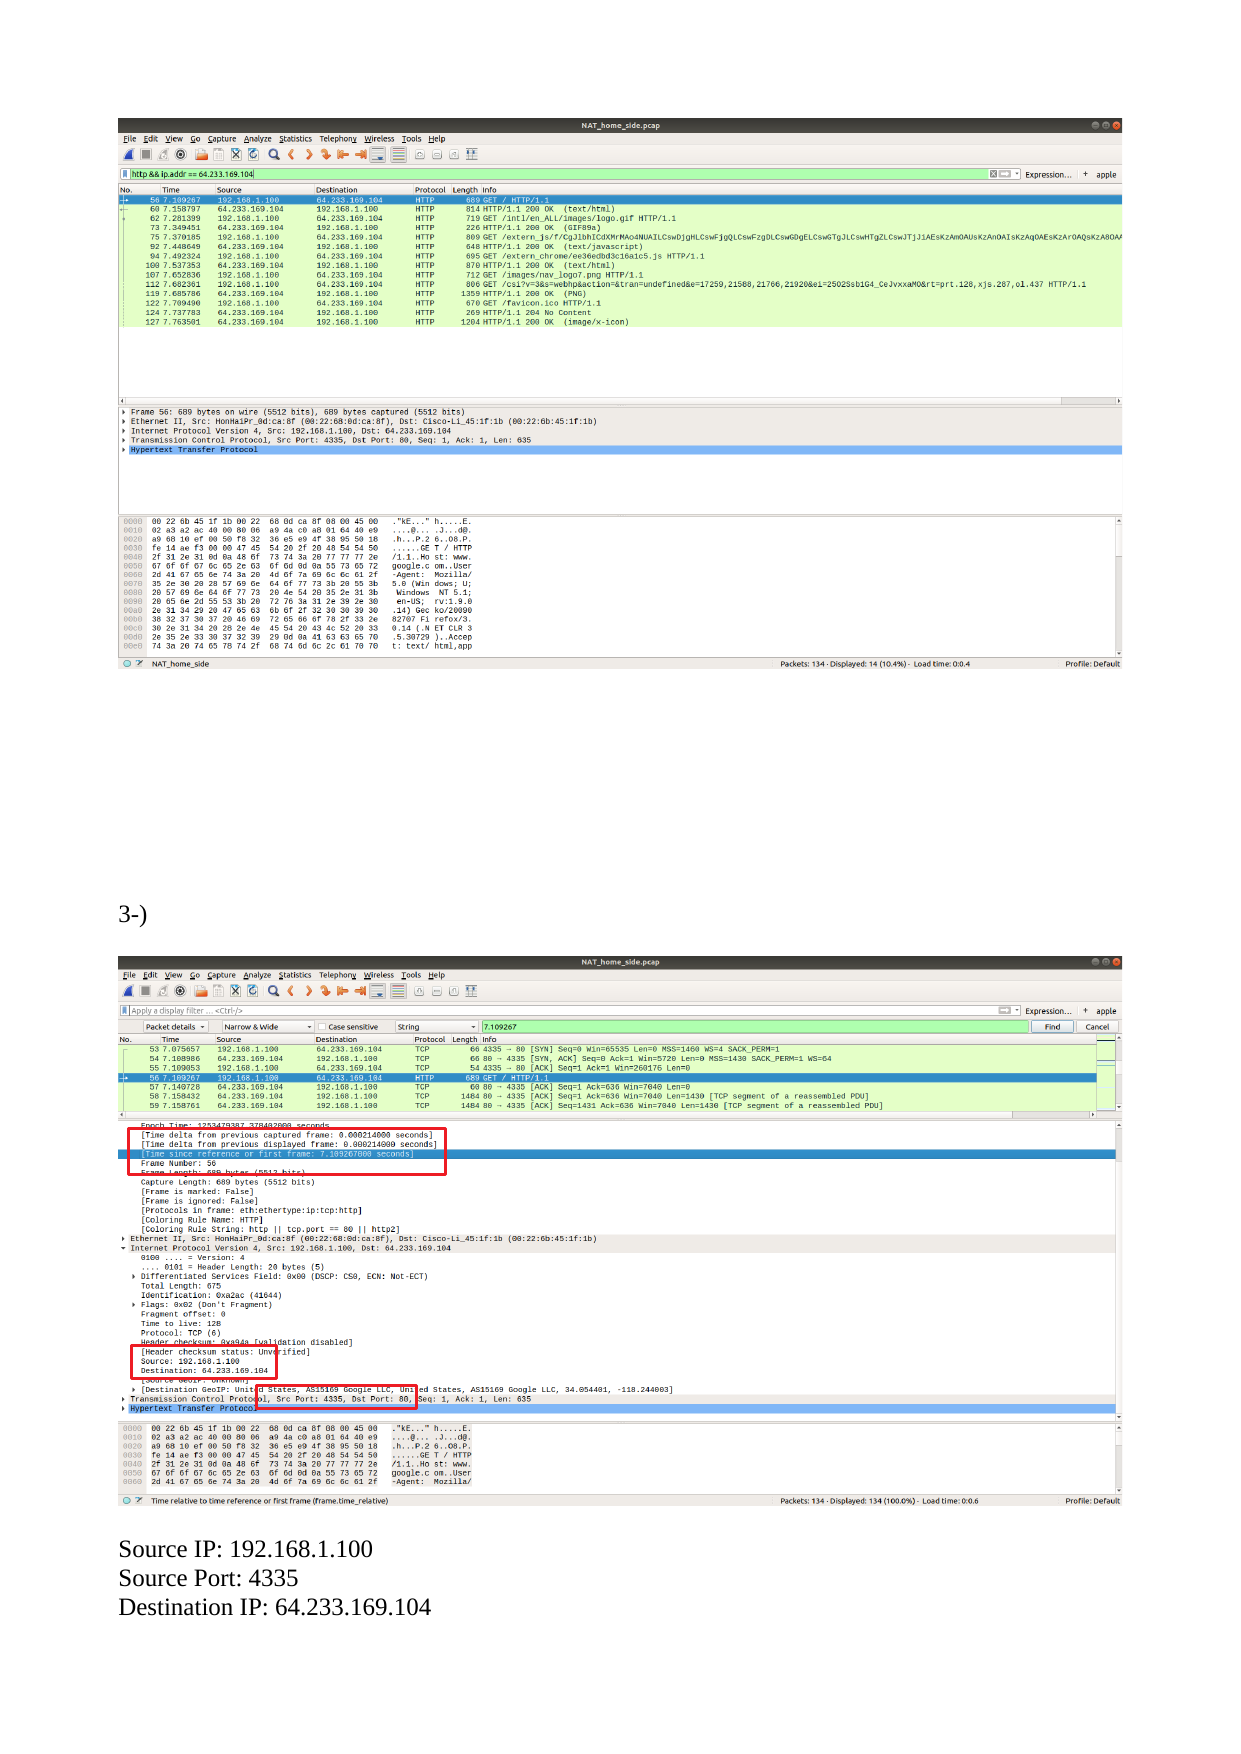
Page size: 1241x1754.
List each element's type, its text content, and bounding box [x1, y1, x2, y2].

text Source Port: 4335 [118, 1563, 1122, 1592]
picture [118, 118, 1123, 669]
text Destination IP: 64.233.169.104 [118, 1592, 1122, 1620]
text 3-) [118, 899, 1122, 927]
text Source IP: 192.168.1.100 [118, 1534, 1122, 1563]
picture [118, 956, 1123, 1506]
